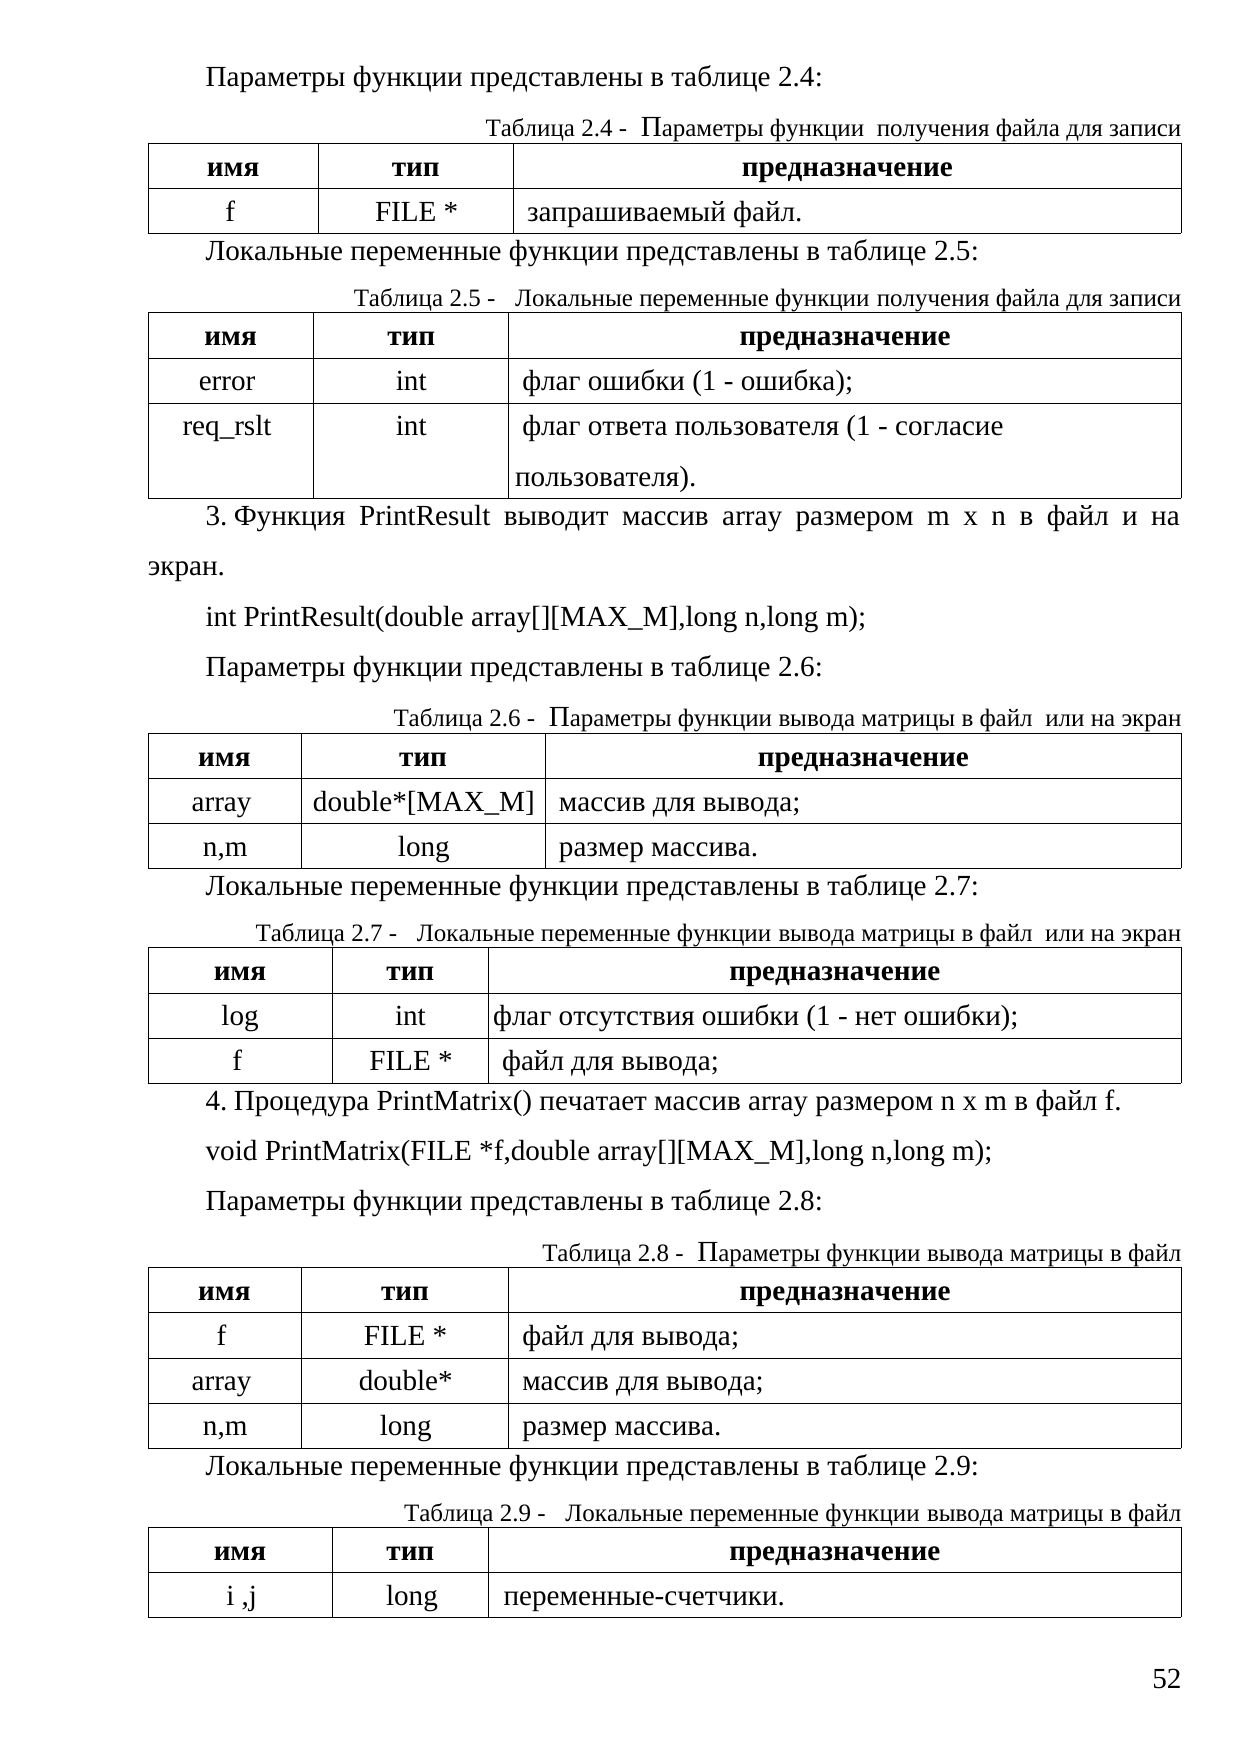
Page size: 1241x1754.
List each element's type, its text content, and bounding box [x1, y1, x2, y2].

table_cell файл для вывода; [489, 1039, 1181, 1083]
table_cell double* [302, 1359, 508, 1402]
table_header имя [149, 313, 313, 357]
table_cell FILE * [319, 189, 513, 233]
table_cell log [149, 994, 332, 1037]
table_header тип [319, 144, 513, 188]
table_header тип [302, 1268, 508, 1312]
table_header имя [149, 144, 318, 188]
text Параметры функции представлены в таблице 2.8: [148, 1183, 1181, 1217]
table_cell массив для вывода; [509, 1359, 1181, 1402]
list Функция PrintResult выводит массив array размером m x n в файл и на экран. [148, 499, 1181, 582]
text Таблица 2.7 - Локальные переменные функции вывода матрицы в файл или на экран [148, 918, 1181, 947]
table_cell int [333, 994, 488, 1037]
table_cell размер массива. [546, 824, 1181, 868]
table_header тип [333, 1528, 488, 1572]
table_header имя [149, 948, 332, 992]
table_cell FILE * [333, 1039, 488, 1083]
text void PrintMatrix(FILE *f,double array[][MAX_M],long n,long m); [148, 1133, 1181, 1167]
text Таблица 2.5 - Локальные переменные функции получения файла для записи [148, 283, 1181, 312]
table_cell n,m [149, 824, 301, 868]
text Локальные переменные функции представлены в таблице 2.5: [148, 234, 1181, 267]
table_header предназначение [514, 144, 1181, 188]
table_header тип [302, 734, 545, 778]
table_cell f [149, 1039, 332, 1083]
table_cell переменные-счетчики. [489, 1573, 1181, 1617]
table_cell запрашиваемый файл. [514, 189, 1181, 233]
table_cell размер массива. [509, 1404, 1181, 1448]
table_cell req_rslt [149, 404, 313, 498]
text int PrintResult(double array[][MAX_M],long n,long m); [148, 599, 1181, 632]
table_cell файл для вывода; [509, 1313, 1181, 1357]
table_header тип [333, 948, 488, 992]
table_cell array [149, 779, 301, 823]
table_header тип [314, 313, 508, 357]
text Параметры функции представлены в таблице 2.6: [148, 649, 1181, 682]
text Таблица 2.4 - Параметры функции получения файла для записи [148, 109, 1181, 143]
table_cell error [149, 359, 313, 402]
table_cell FILE * [302, 1313, 508, 1357]
table_cell флаг отсутствия ошибки (1 - нет ошибки); [489, 994, 1181, 1037]
table_header предназначение [509, 1268, 1181, 1312]
table_cell int [314, 404, 508, 498]
table_header имя [149, 1528, 332, 1572]
table_cell флаг ошибки (1 - ошибка); [509, 359, 1181, 402]
table_cell f [149, 189, 318, 233]
table_header предназначение [546, 734, 1181, 778]
table_cell f [149, 1313, 301, 1357]
list Процедура PrintMatrix() печатает массив array размером n x m в файл f. [148, 1084, 1181, 1116]
text Таблица 2.9 - Локальные переменные функции вывода матрицы в файл [148, 1498, 1181, 1527]
table_cell int [314, 359, 508, 402]
table_cell long [333, 1573, 488, 1617]
text Таблица 2.6 - Параметры функции вывода матрицы в файл или на экран [148, 699, 1181, 733]
table_header предназначение [489, 1528, 1181, 1572]
table_header имя [149, 1268, 301, 1312]
table_header предназначение [509, 313, 1181, 357]
text Локальные переменные функции представлены в таблице 2.7: [148, 869, 1181, 902]
table_cell long [302, 824, 545, 868]
text Локальные переменные функции представлены в таблице 2.9: [148, 1449, 1181, 1481]
table_header предназначение [489, 948, 1181, 992]
table_cell флаг ответа пользователя (1 - согласие пользователя). [509, 404, 1181, 498]
table_cell массив для вывода; [546, 779, 1181, 823]
table_cell array [149, 1359, 301, 1402]
table_header имя [149, 734, 301, 778]
table_cell n,m [149, 1404, 301, 1448]
table_cell long [302, 1404, 508, 1448]
text Параметры функции представлены в таблице 2.4: [148, 59, 1181, 93]
table_cell i ,j [149, 1573, 332, 1617]
text Таблица 2.8 - Параметры функции вывода матрицы в файл [148, 1234, 1181, 1267]
table_cell double*[MAX_M] [302, 779, 545, 823]
